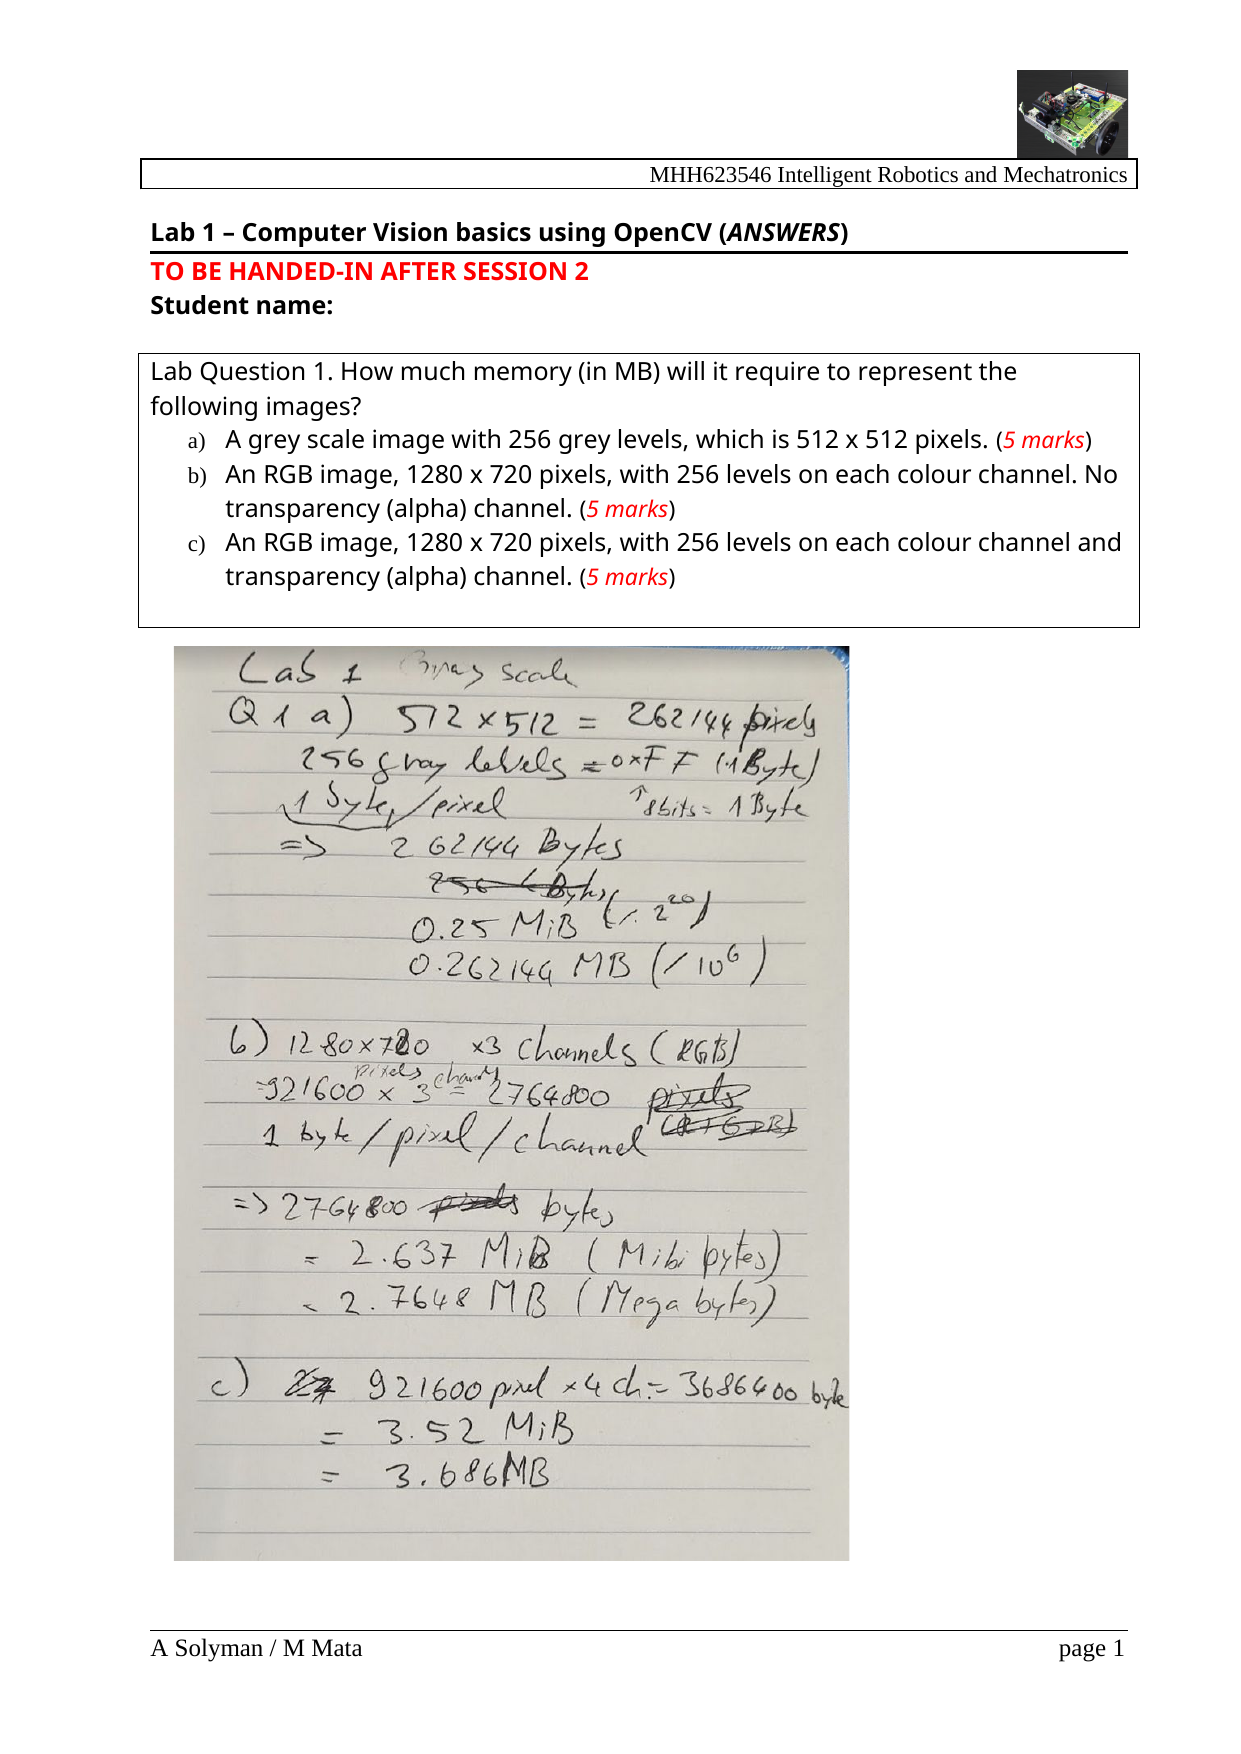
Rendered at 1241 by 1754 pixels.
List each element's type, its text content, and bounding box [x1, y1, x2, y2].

text TO BE HANDED-IN AFTER SESSION 2 [150, 254, 1128, 288]
picture [173, 646, 850, 1561]
table_header Lab Question 1. How much memory (in MB) will it require to represent the following images? A grey scale image with 256 grey levels, which is 512 x 512 pixels. (5 marks) An RGB image, 1280 x 720 pixels, with 256 levels on each colour channel. No transparency (alpha) channel. (5 marks) An RGB image, 1280 x 720 pixels, with 256 levels on each colour channel and transparency (alpha) channel. (5 marks) [139, 354, 1139, 627]
text Student name: [150, 288, 1128, 322]
picture [1017, 70, 1129, 158]
subtitle Lab 1 – Computer Vision basics using OpenCV (ANSWERS) [150, 214, 1128, 251]
